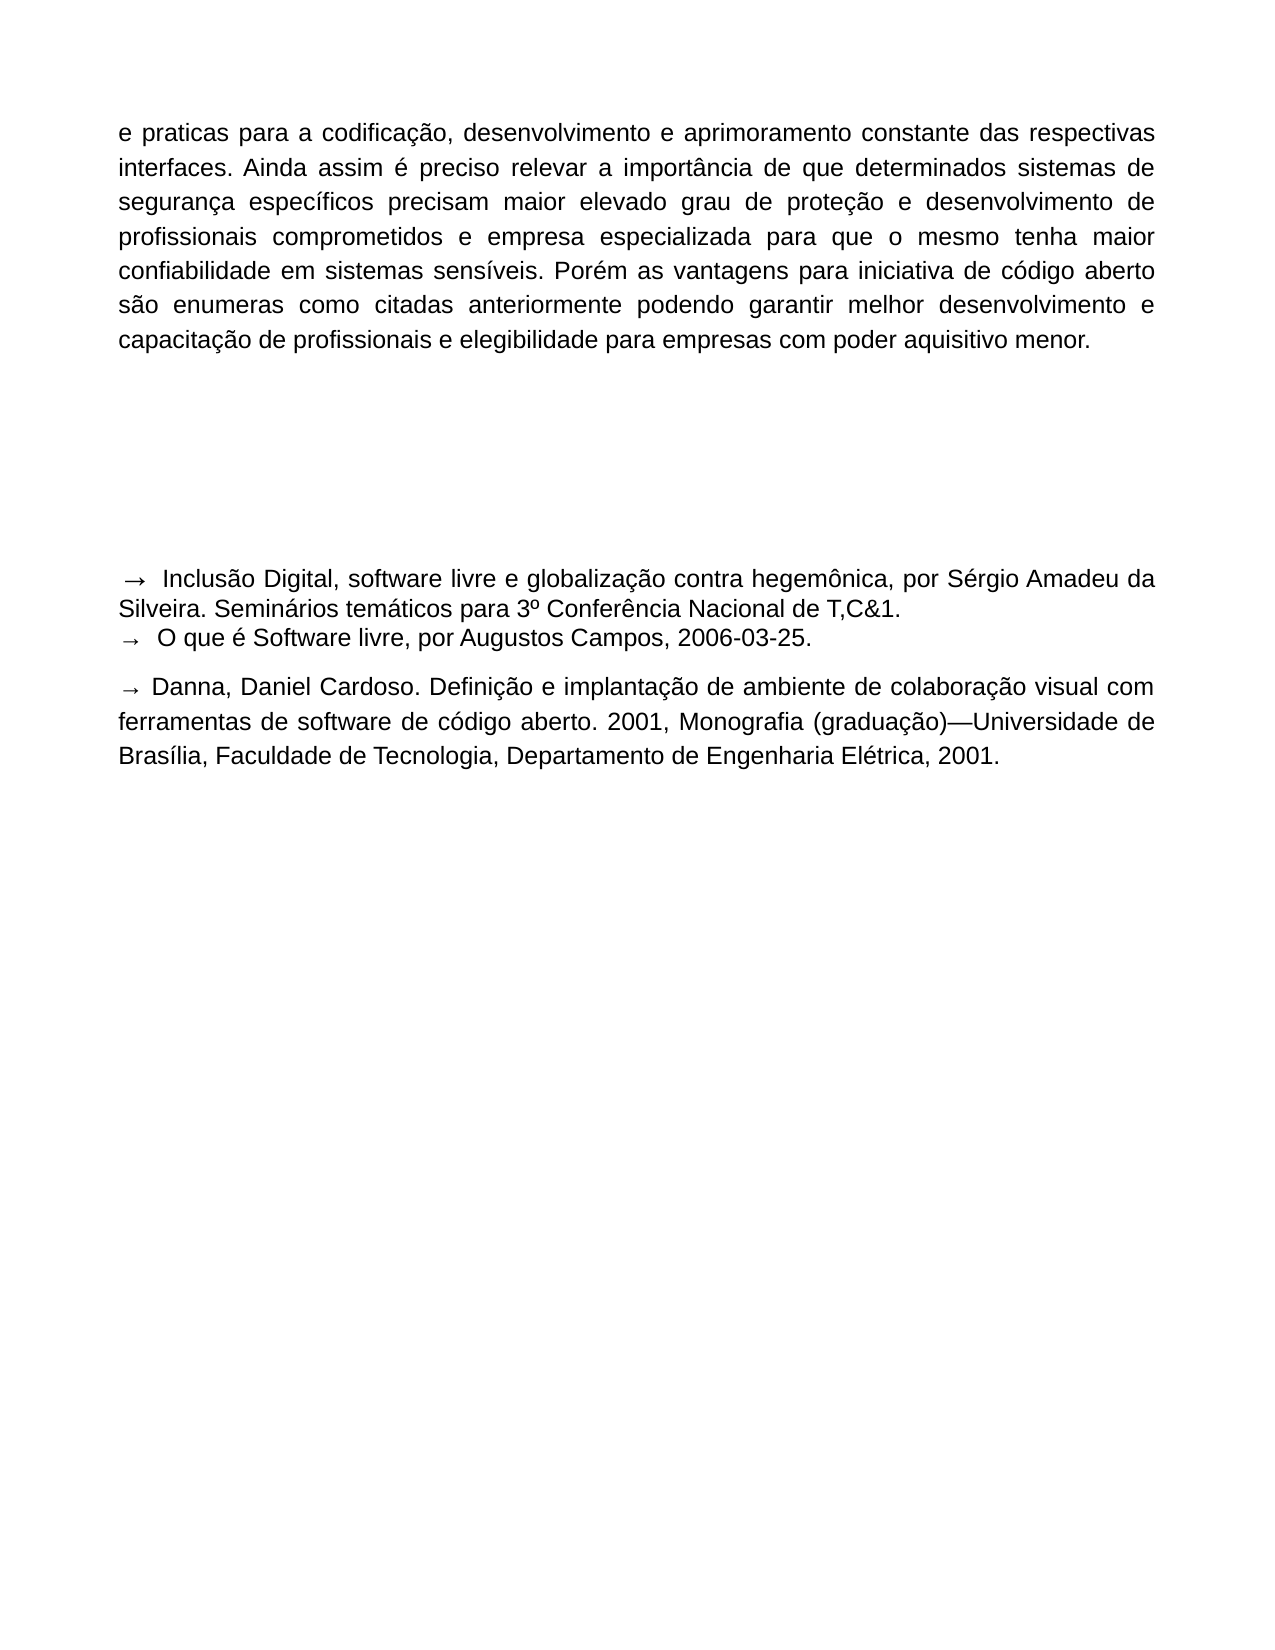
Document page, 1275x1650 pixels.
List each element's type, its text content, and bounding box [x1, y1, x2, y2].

text → O que é Software livre, por Augustos Campos, 2006-03-25. [118, 623, 1157, 652]
text e praticas para a codificação, desenvolvimento e aprimoramento constante das respectivas interfaces. Ainda assim é preciso relevar a importância de que determinados sistemas de segurança específicos precisam maior elevado grau de proteção e desenvolvimento de profissionais comprometidos e empresa especializada para que o mesmo tenha maior confiabilidade em sistemas sensíveis. Porém as vantagens para iniciativa de código aberto são enumeras como citadas anteriormente podendo garantir melhor desenvolvimento e capacitação de profissionais e elegibilidade para empresas com poder aquisitivo menor. [118, 118, 1157, 354]
text → Inclusão Digital, software livre e globalização contra hegemônica, por Sérgio Amadeu da Silveira. Seminários temáticos para 3º Conferência Nacional de T,C&1. [118, 556, 1157, 623]
text → Danna, Daniel Cardoso. Definição e implantação de ambiente de colaboração visual com ferramentas de software de código aberto. 2001, Monografia (graduação)—Universidade de Brasília, Faculdade de Tecnologia, Departamento de Engenharia Elétrica, 2001. [118, 672, 1157, 770]
